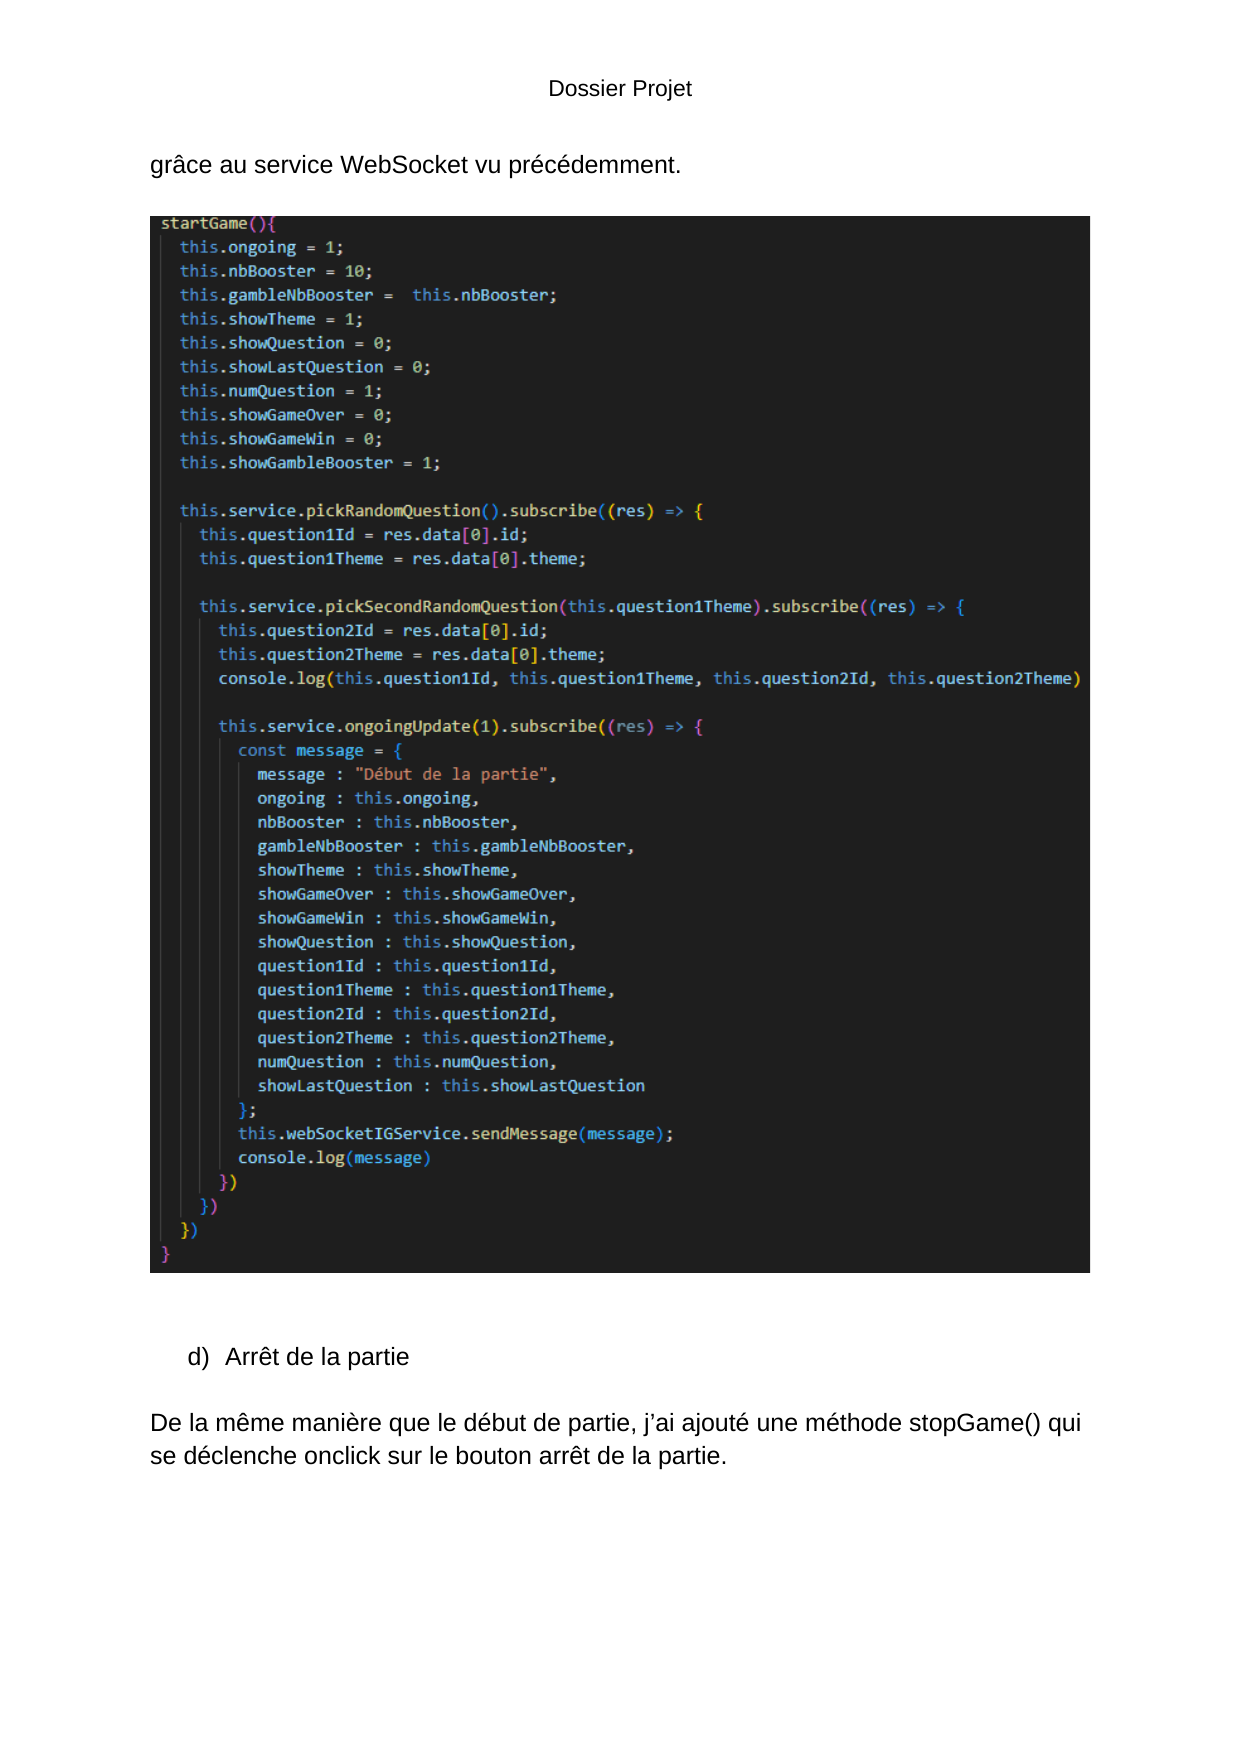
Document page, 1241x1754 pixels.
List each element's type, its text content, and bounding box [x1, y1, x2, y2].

text De la même manière que le début de partie, j’ai ajouté une méthode stopGame() qui se déclenche onclick sur le bouton arrêt de la partie. [150, 1408, 1090, 1470]
text grâce au service WebSocket vu précédemment. [150, 150, 1090, 179]
picture [150, 216, 1091, 1273]
list Arrêt de la partie [187, 1342, 1090, 1371]
